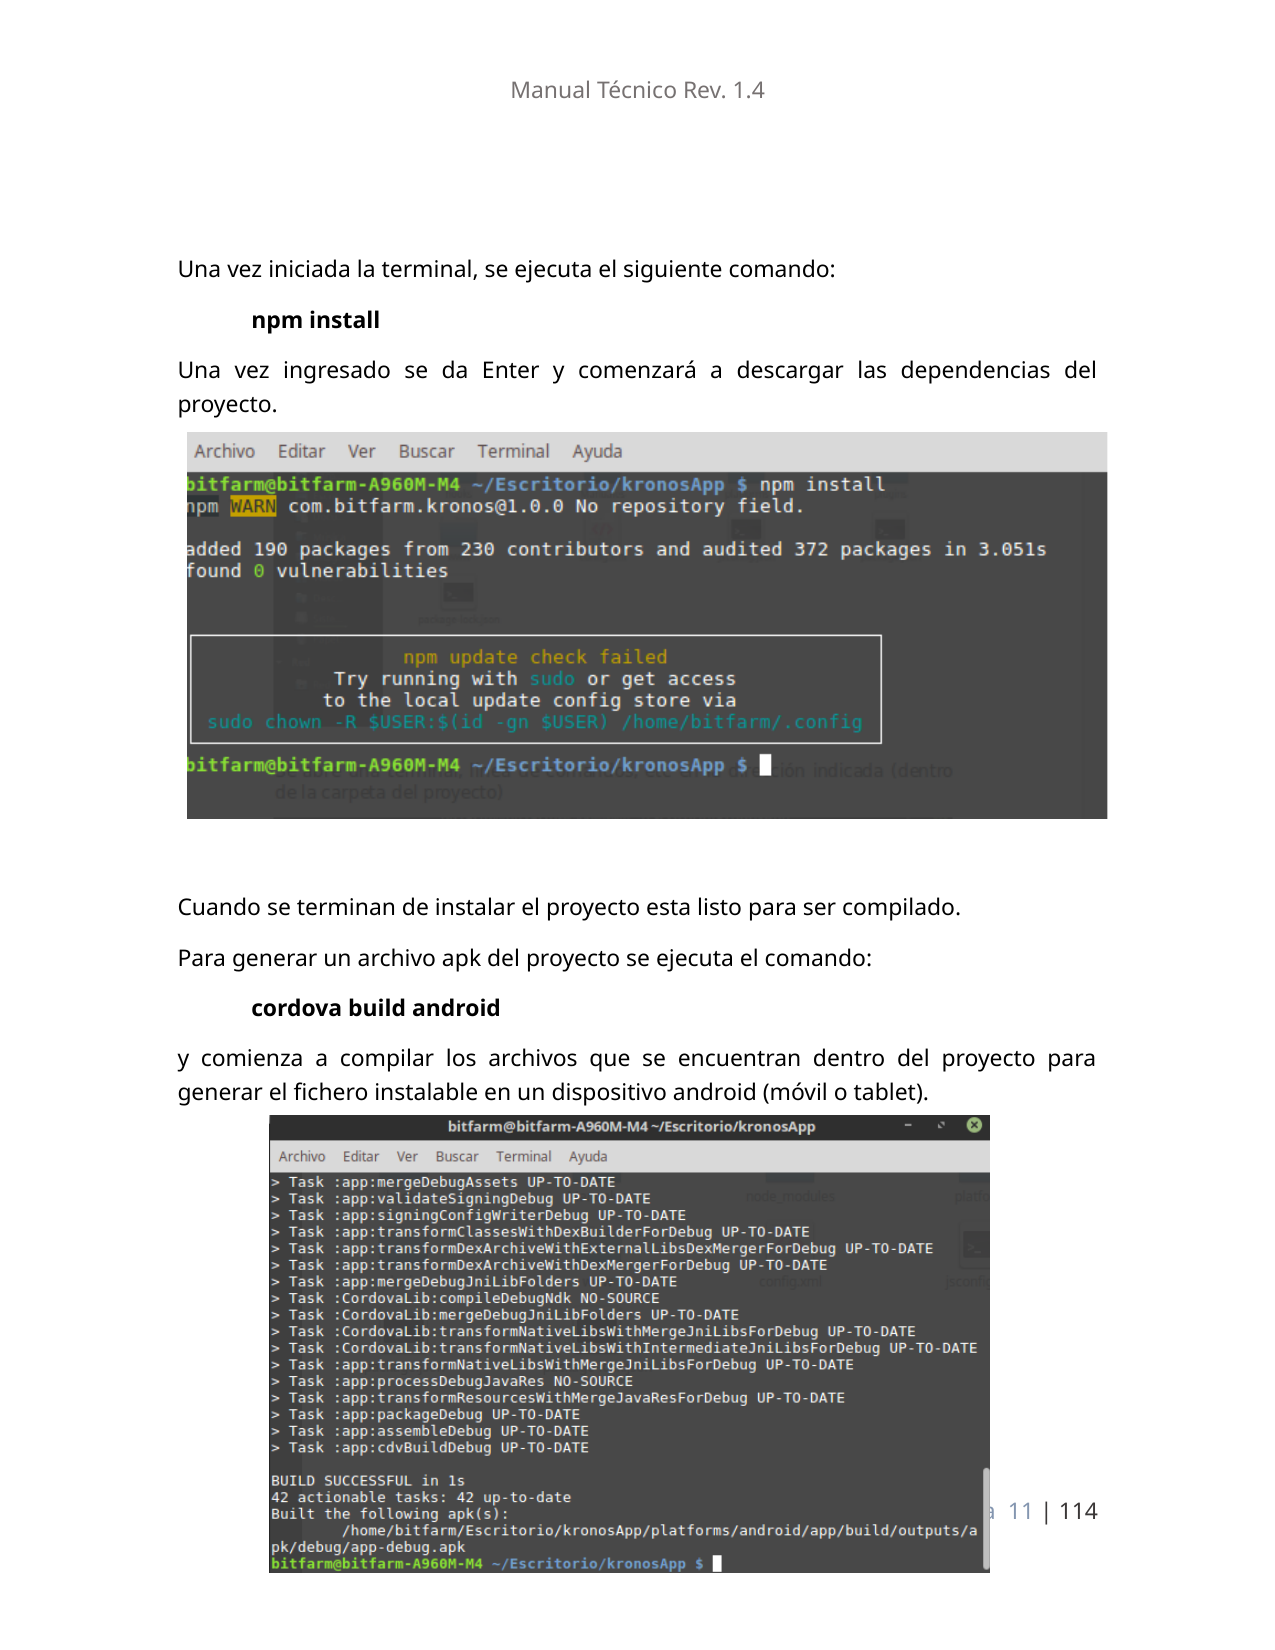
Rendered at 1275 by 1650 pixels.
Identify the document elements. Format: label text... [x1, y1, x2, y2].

text npm install [177, 304, 1098, 335]
text Una vez ingresado se da Enter y comenzará a descargar las dependencias del proyecto. [177, 354, 1098, 419]
text Para generar un archivo apk del proyecto se ejecuta el comando: [177, 941, 1098, 973]
text Una vez iniciada la terminal, se ejecuta el siguiente comando: [177, 253, 1098, 285]
text y comienza a compilar los archivos que se encuentran dentro del proyecto para generar el fichero instalable en un dispositivo android (móvil o tablet). [177, 1042, 1098, 1107]
text cordova build android [177, 992, 1098, 1023]
text Cuando se terminan de instalar el proyecto esta listo para ser compilado. [177, 891, 1098, 922]
picture [187, 432, 1108, 819]
picture [269, 1115, 990, 1573]
